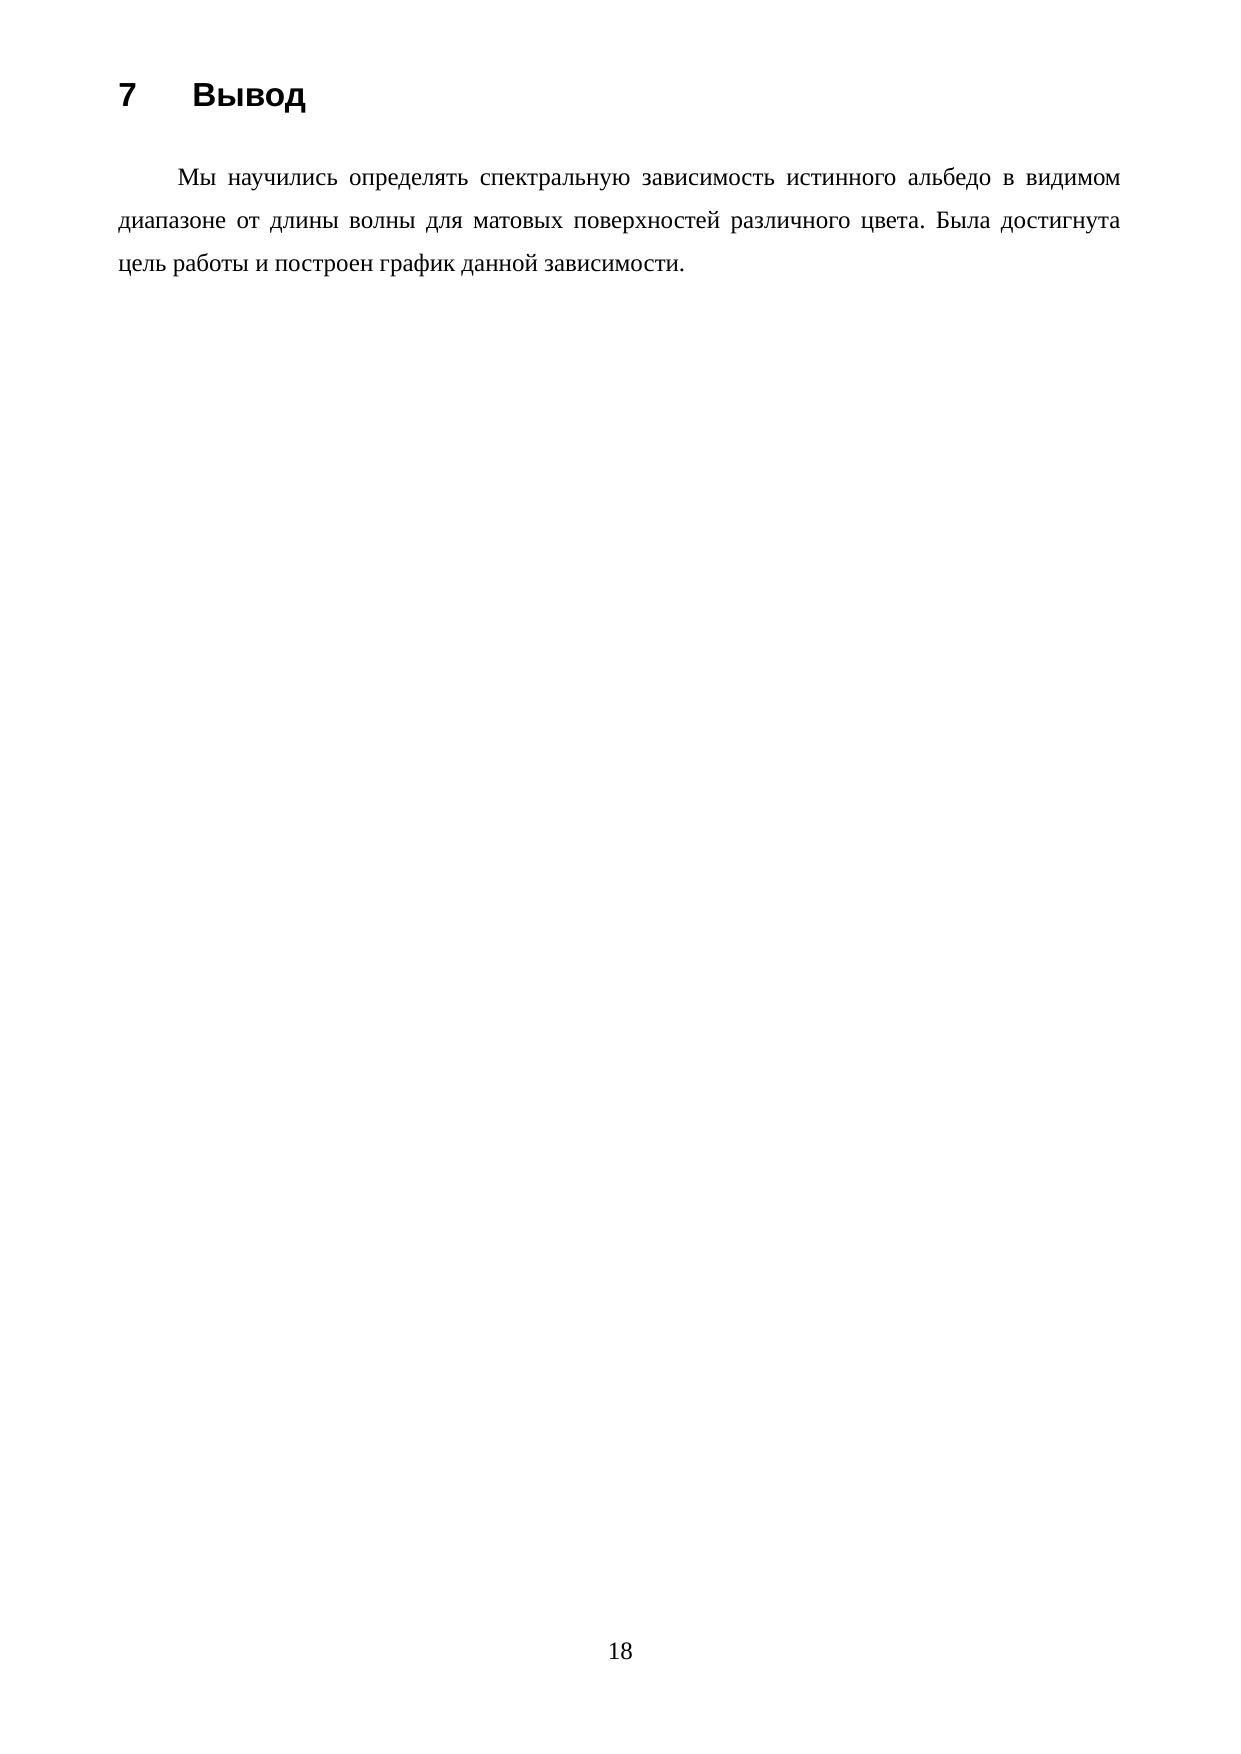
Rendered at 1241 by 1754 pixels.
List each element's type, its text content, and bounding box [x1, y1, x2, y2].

text Мы научились определять спектральную зависимость истинного альбедо в видимом диапазоне от длины волны для матовых поверхностей различного цвета. Была достигнута цель работы и построен график данной зависимости. [118, 162, 1122, 277]
subtitle Вывод [118, 75, 1122, 113]
